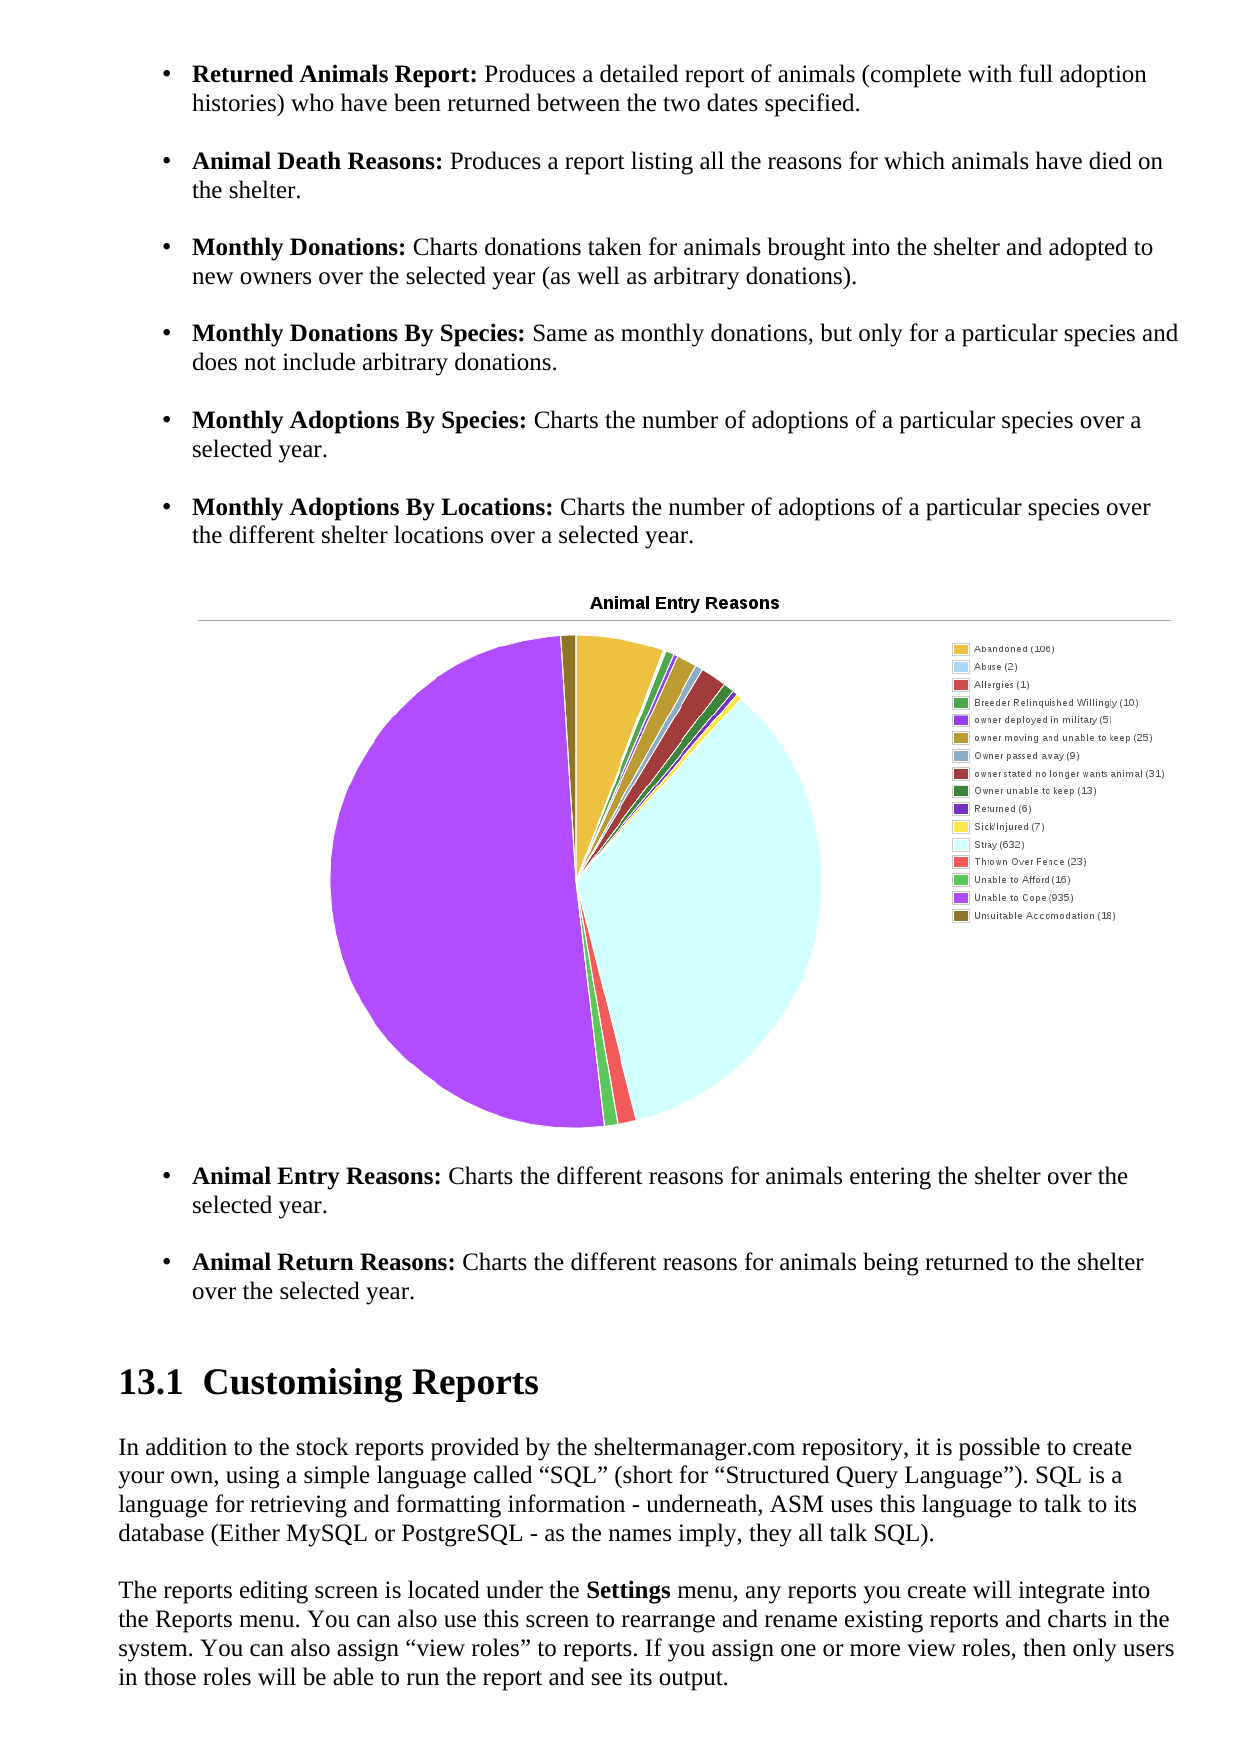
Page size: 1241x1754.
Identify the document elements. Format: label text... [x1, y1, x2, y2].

text The reports editing screen is located under the Settings menu, any reports you create will integrate into the Reports menu. You can also use this screen to rearrange and rename existing reports and charts in the system. You can also assign “view roles” to reports. If you assign one or more view roles, then only users in those roles will be able to run the report and see its output. [118, 1576, 1181, 1691]
list Monthly Donations By Species: Same as monthly donations, but only for a particular species and does not include arbitrary donations. [162, 318, 1181, 376]
text In addition to the stock reports provided by the sheltermanager.com repository, it is possible to create your own, using a simple language called “SQL” (short for “Structured Query Language”). SQL is a language for retrieving and formatting information - underneath, ASM uses this language to talk to its database (Either MySQL or PostgreSQL - as the names imply, they all talk SQL). [118, 1432, 1181, 1547]
subtitle Customising Reports [118, 1359, 1181, 1402]
list Monthly Adoptions By Species: Charts the number of adoptions of a particular species over a selected year. [162, 406, 1181, 492]
list Animal Return Reasons: Charts the different reasons for animals being returned to the shelter over the selected year. [162, 1247, 1181, 1305]
list Monthly Donations: Charts donations taken for animals brought into the shelter and adopted to new owners over the selected year (as well as arbitrary donations). [162, 232, 1181, 318]
list Animal Entry Reasons: Charts the different reasons for animals entering the shelter over the selected year. [162, 1161, 1181, 1247]
list Monthly Adoptions By Locations: Charts the number of adoptions of a particular species over the different shelter locations over a selected year. [162, 492, 1181, 1161]
list Returned Animals Report: Produces a detailed report of animals (complete with full adoption histories) who have been returned between the two dates specified. [162, 59, 1181, 117]
picture [191, 578, 1172, 1133]
list Animal Death Reasons: Produces a report listing all the reasons for which animals have died on the shelter. [162, 146, 1181, 232]
